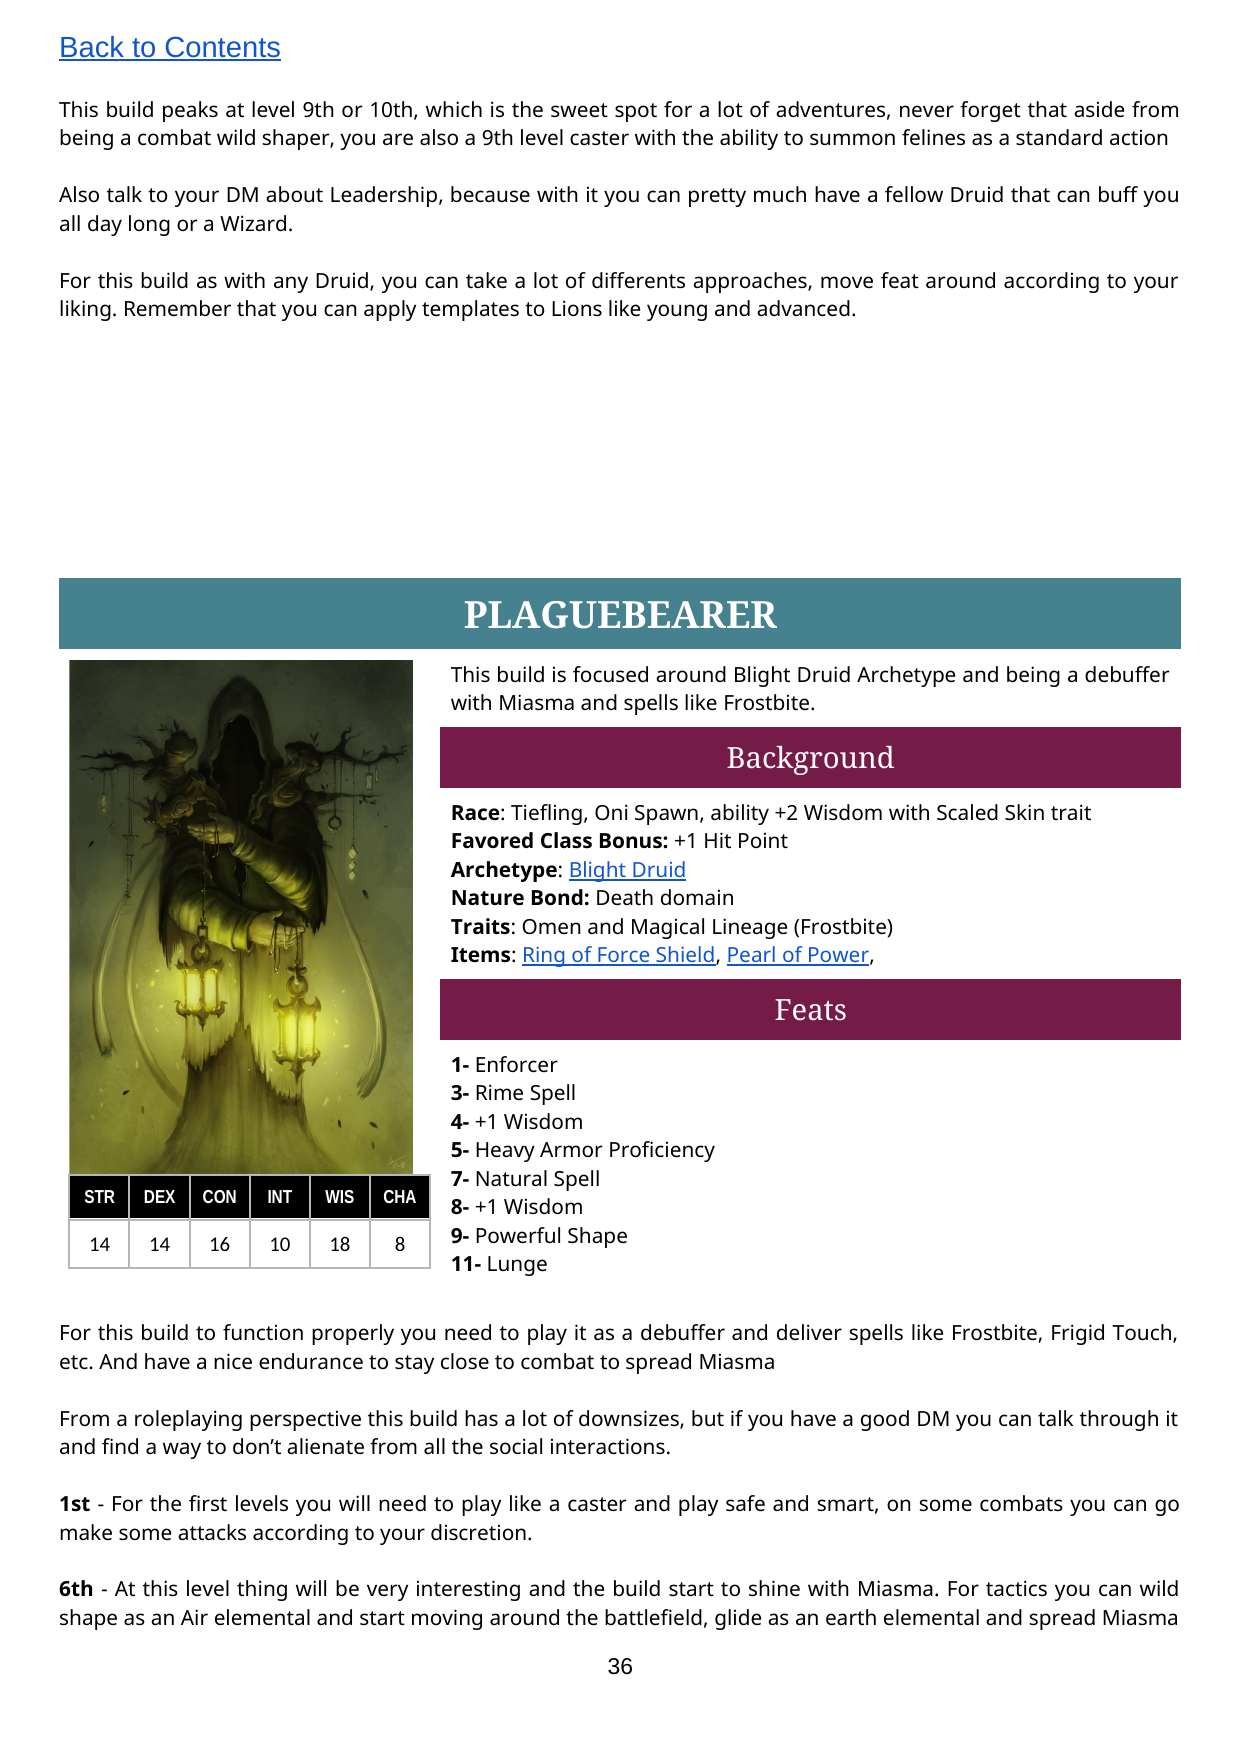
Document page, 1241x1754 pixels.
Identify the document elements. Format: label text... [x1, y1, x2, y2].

text From a roleplaying perspective this build has a lot of downsizes, but if you have a good DM you can talk through it and find a way to don’t alienate from all the social interactions. [59, 1404, 1181, 1461]
table_cell 10 [251, 1221, 309, 1267]
table_cell 18 [311, 1221, 369, 1267]
table_cell 1- Enforcer 3- Rime Spell 4- +1 Wisdom 5- Heavy Armor Proficiency 7- Natural Spell 8- +1 Wisdom 9- Powerful Shape 11- Lunge [440, 1040, 1181, 1288]
table_header PLAGUEBEARER [59, 578, 1181, 649]
text 6th - At this level thing will be very interesting and the build start to shine with Miasma. For tactics you can wild shape as an Air elemental and start moving around the battlefield, glide as an earth elemental and spread Miasma [59, 1574, 1181, 1631]
table_header WIS [311, 1176, 369, 1218]
picture [69, 660, 413, 1174]
text For this build to function properly you need to play it as a debuffer and deliver spells like Frostbite, Frigid Touch, etc. And have a nice endurance to stay close to combat to spread Miasma [59, 1318, 1181, 1375]
table_header CHA [371, 1176, 429, 1218]
table_cell 14 [130, 1221, 189, 1267]
table_header INT [251, 1176, 309, 1218]
table_header CON [191, 1176, 249, 1218]
table_cell [59, 650, 440, 1288]
table_cell Race: Tiefling, Oni Spawn, ability +2 Wisdom with Scaled Skin trait Favored Class Bonus: +1 Hit Point Archetype: Blight Druid Nature Bond: Death domain Traits: Omen and Magical Lineage (Frostbite) Items: Ring of Force Shield, Pearl of Power, [440, 788, 1181, 979]
text Also talk to your DM about Leadership, because with it you can pretty much have a fellow Druid that can buff you all day long or a Wizard. [59, 180, 1181, 237]
text 1st - For the first levels you will need to play like a caster and play safe and smart, on some combats you can go make some attacks according to your discretion. [59, 1489, 1181, 1546]
table_header STR [70, 1176, 128, 1218]
text This build peaks at level 9th or 10th, which is the sweet spot for a lot of adventures, never forget that aside from being a combat wild shaper, you are also a 9th level caster with the ability to summon felines as a standard action [59, 95, 1181, 152]
table_header DEX [130, 1176, 189, 1218]
table_cell 16 [191, 1221, 249, 1267]
table_cell 14 [70, 1221, 128, 1267]
table_cell Background [440, 727, 1181, 788]
table_cell Feats [440, 979, 1181, 1040]
table_cell This build is focused around Blight Druid Archetype and being a debuffer with Miasma and spells like Frostbite. [440, 650, 1181, 727]
text For this build as with any Druid, you can take a lot of differents approaches, move feat around according to your liking. Remember that you can apply templates to Lions like young and advanced. [59, 266, 1181, 323]
table_cell 8 [371, 1221, 429, 1267]
